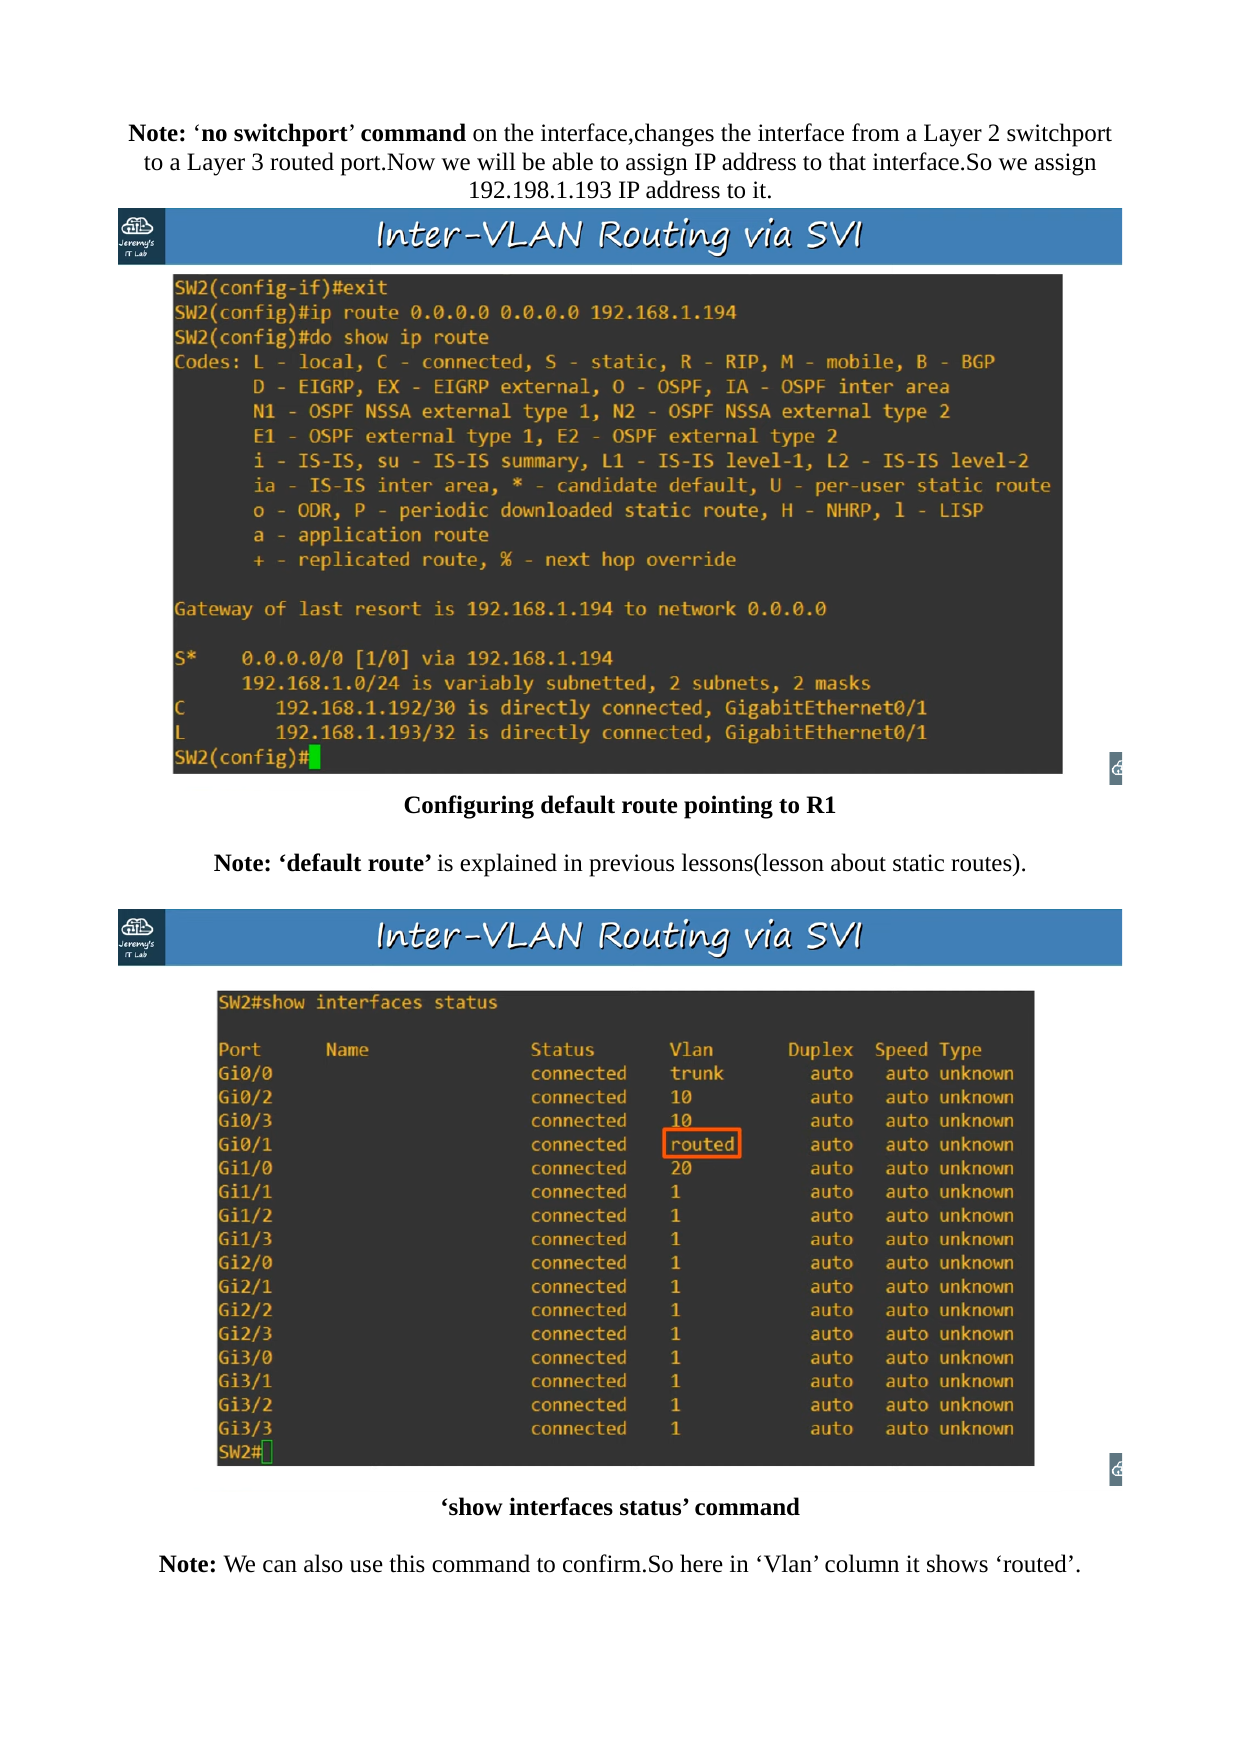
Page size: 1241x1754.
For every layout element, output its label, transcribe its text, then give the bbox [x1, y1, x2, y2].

text Configuring default route pointing to R1 [118, 791, 1122, 819]
text Note: ‘no switchport’ command on the interface,changes the interface from a Layer 2 switchport to a Layer 3 routed port.Now we will be able to assign IP address to that interface.So we assign 192.198.1.193 IP address to it. [118, 118, 1122, 204]
picture [118, 905, 1123, 1492]
text Note: We can also use this command to confirm.So here in ‘Vlan’ column it shows ‘routed’. [118, 1549, 1122, 1578]
text ‘show interfaces status’ command [118, 1492, 1122, 1521]
picture [118, 204, 1123, 791]
text Note: ‘default route’ is explained in previous lessons(lesson about static routes). [118, 848, 1122, 877]
